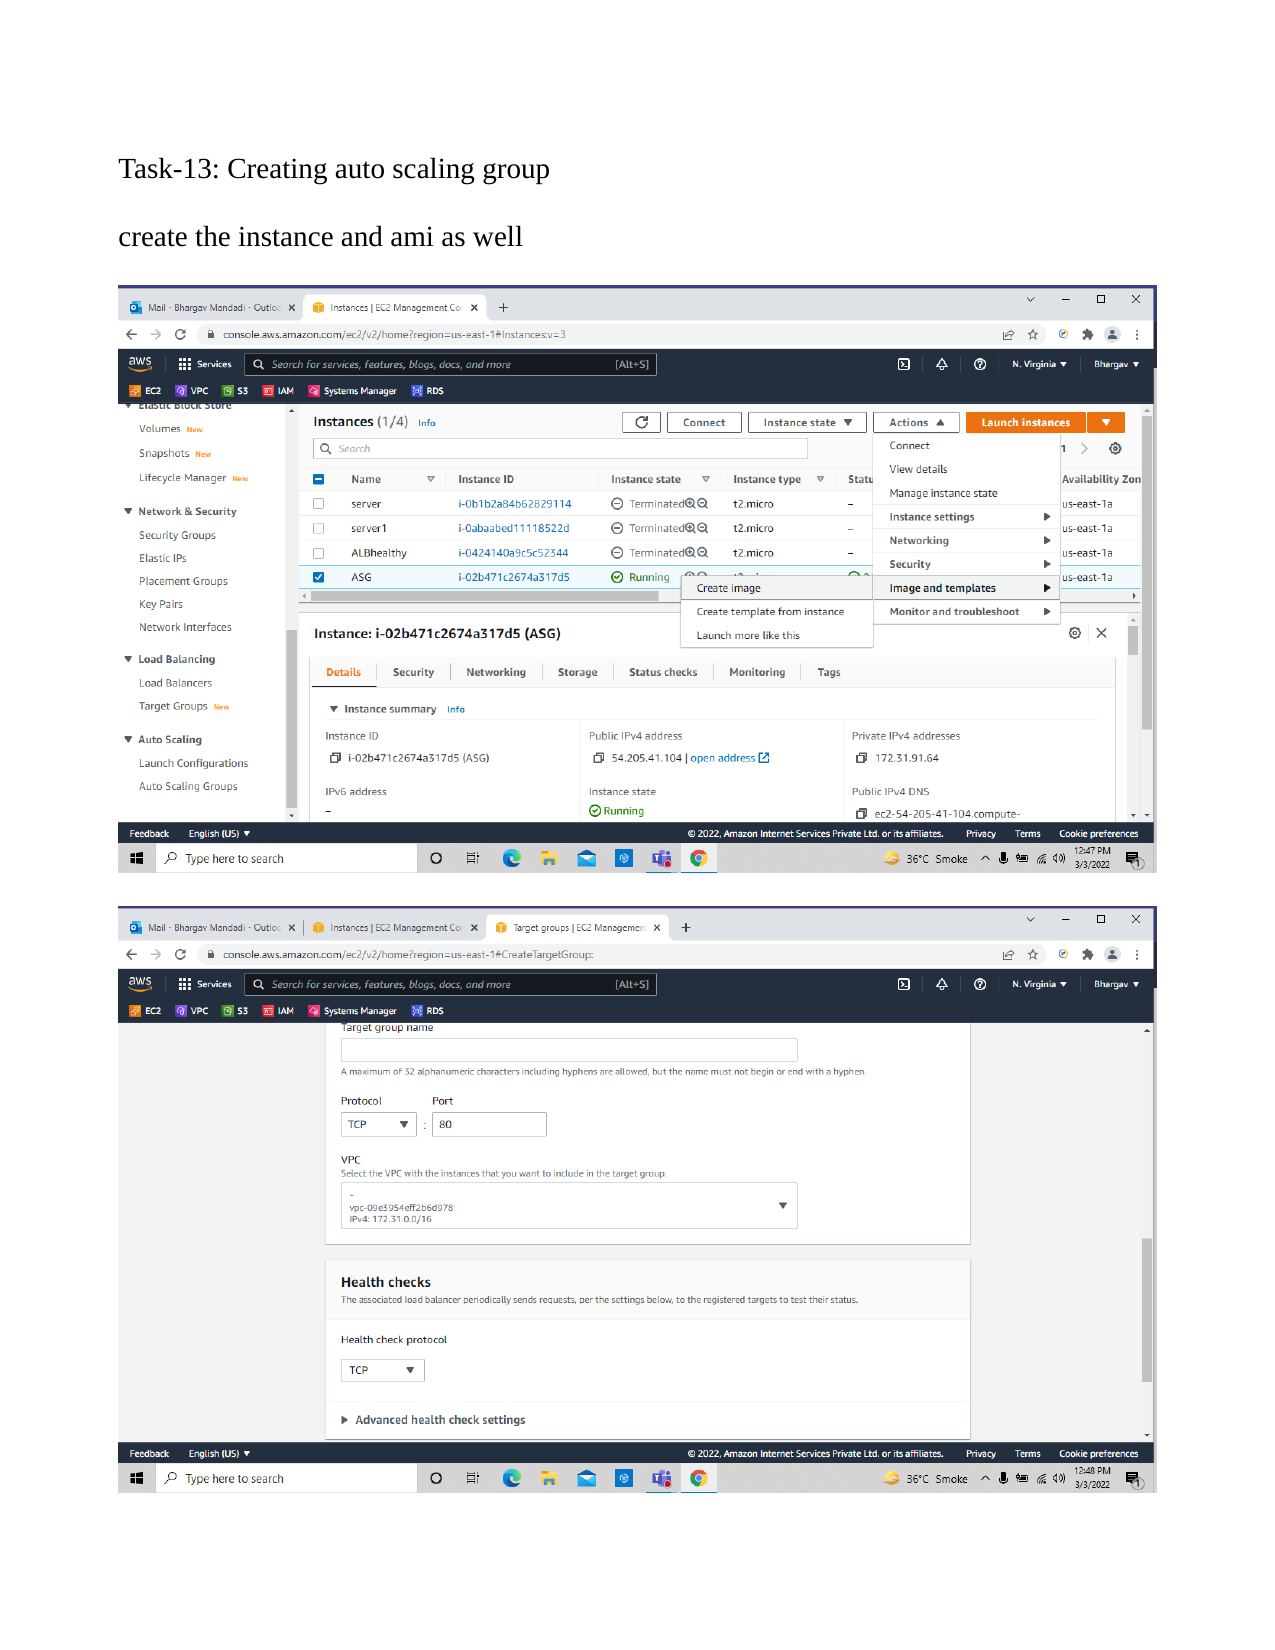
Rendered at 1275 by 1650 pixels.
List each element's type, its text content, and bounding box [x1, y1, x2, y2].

text create the instance and ami as well [118, 219, 1157, 252]
picture [118, 285, 1157, 873]
text Task-13: Creating auto scaling group [118, 152, 1157, 185]
picture [118, 906, 1157, 1493]
